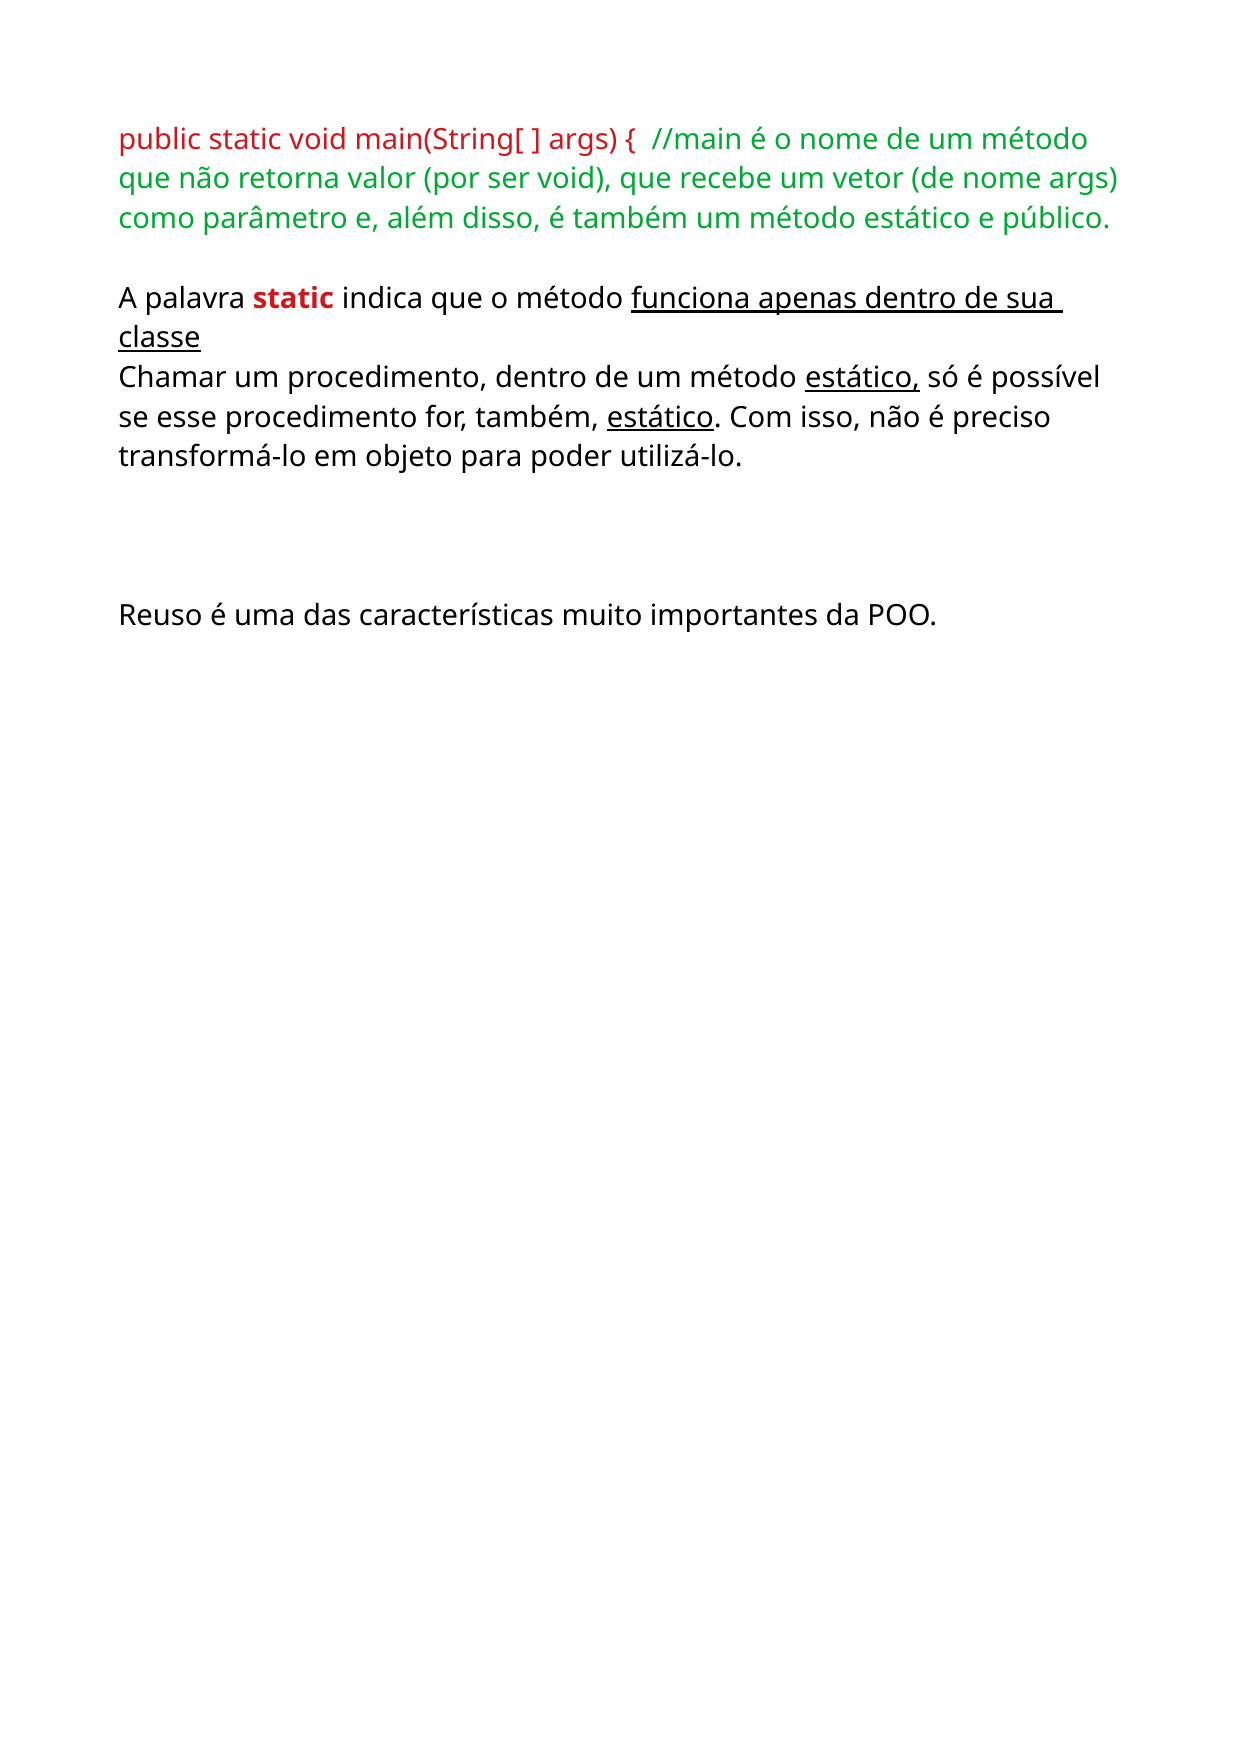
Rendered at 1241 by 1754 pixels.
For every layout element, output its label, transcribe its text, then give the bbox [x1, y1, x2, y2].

text A palavra static indica que o método funciona apenas dentro de sua classe [118, 277, 1122, 356]
text Chamar um procedimento, dentro de um método estático, só é possível se esse procedimento for, também, estático. Com isso, não é preciso transformá-lo em objeto para poder utilizá-lo. [118, 356, 1122, 475]
text Reuso é uma das características muito importantes da POO. [118, 594, 1122, 634]
text public static void main(String[ ] args) { //main é o nome de um método que não retorna valor (por ser void), que recebe um vetor (de nome args) como parâmetro e, além disso, é também um método estático e público. [118, 118, 1122, 237]
